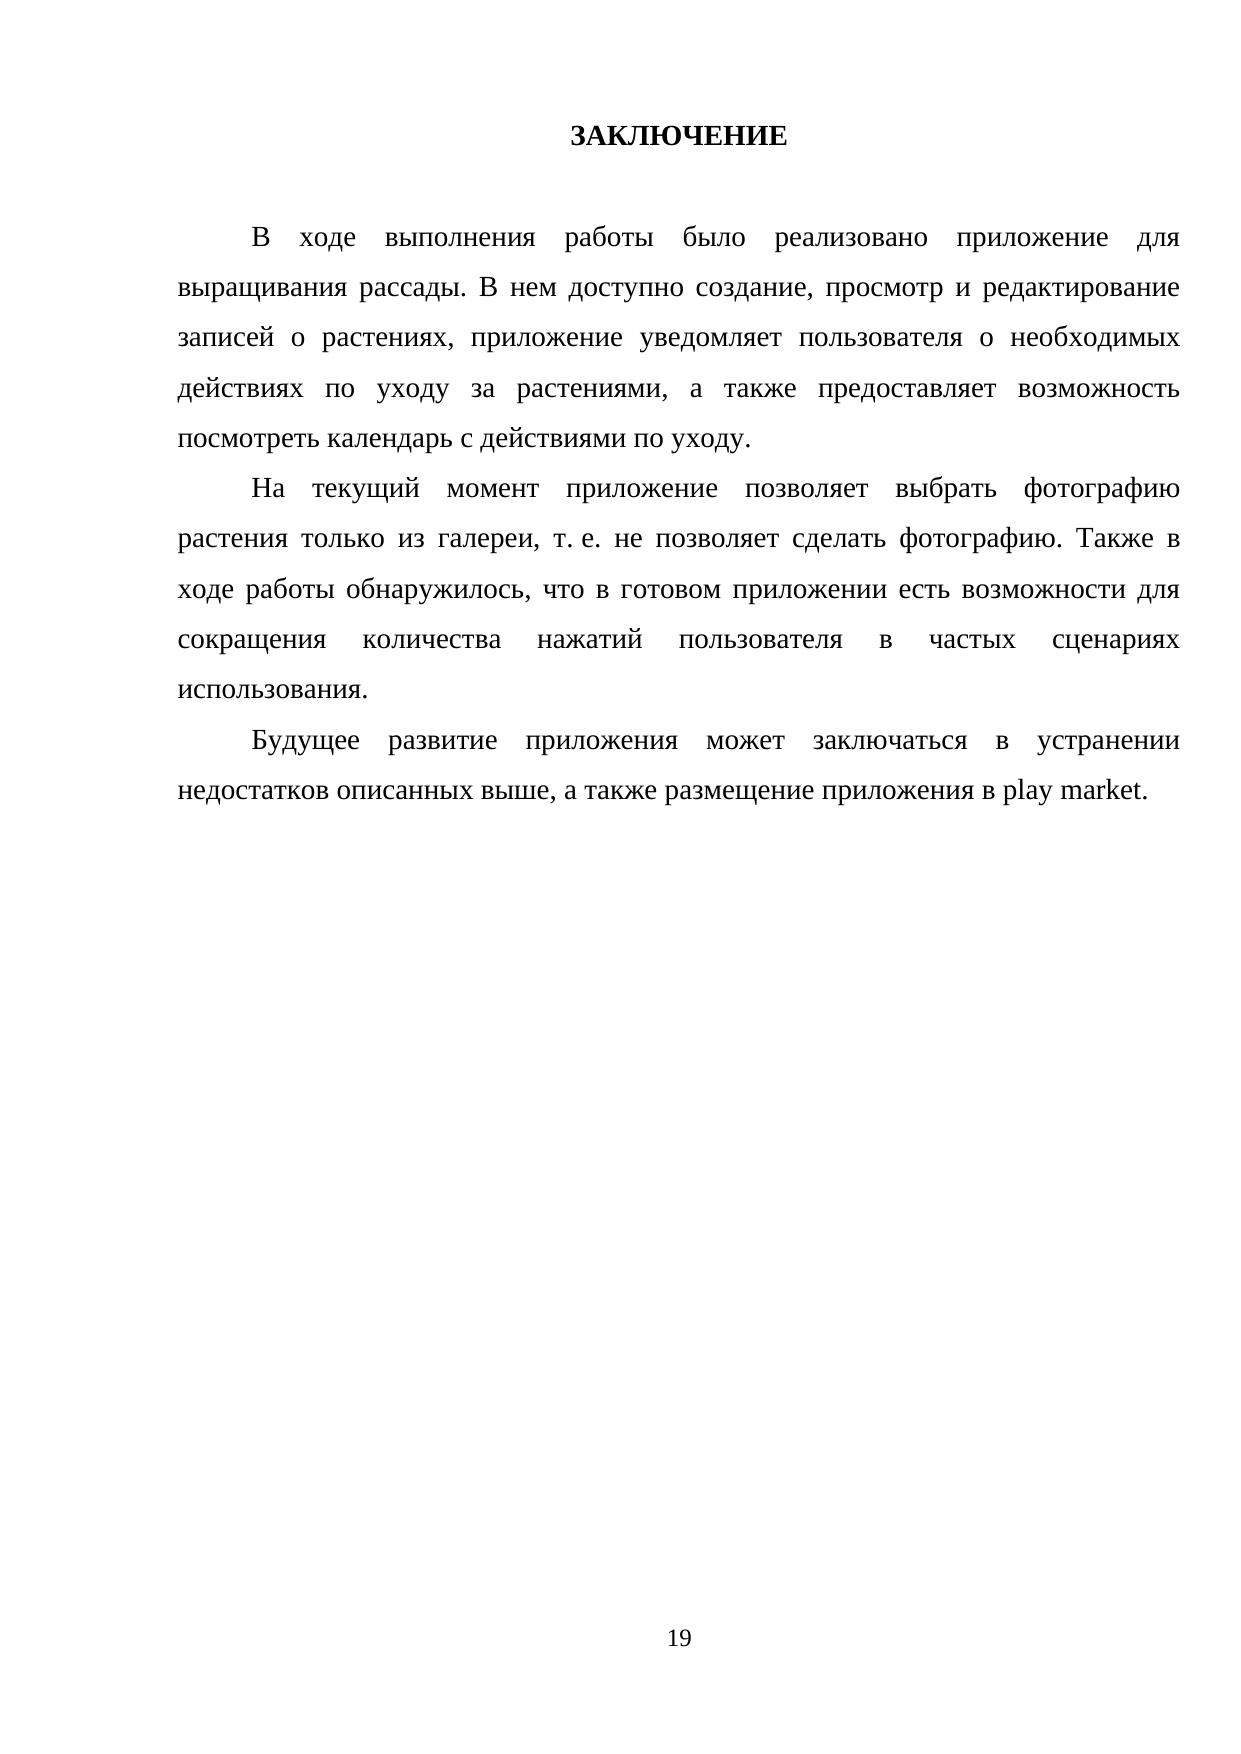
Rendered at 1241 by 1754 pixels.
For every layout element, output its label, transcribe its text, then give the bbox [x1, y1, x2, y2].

text В ходе выполнения работы было реализовано приложение для выращивания рассады. В нем доступно создание, просмотр и редактирование записей о растениях, приложение уведомляет пользователя о необходимых действиях по уходу за растениями, а также предоставляет возможность посмотреть календарь с действиями по уходу. [177, 219, 1181, 453]
text заключение [177, 118, 1181, 152]
text Будущее развитие приложения может заключаться в устранении недостатков описанных выше, а также размещение приложения в play market. [177, 722, 1181, 806]
text На текущий момент приложение позволяет выбрать фотографию растения только из галереи, т. е. не позволяет сделать фотографию. Также в ходе работы обнаружилось, что в готовом приложении есть возможности для сокращения количества нажатий пользователя в частых сценариях использования. [177, 470, 1181, 705]
